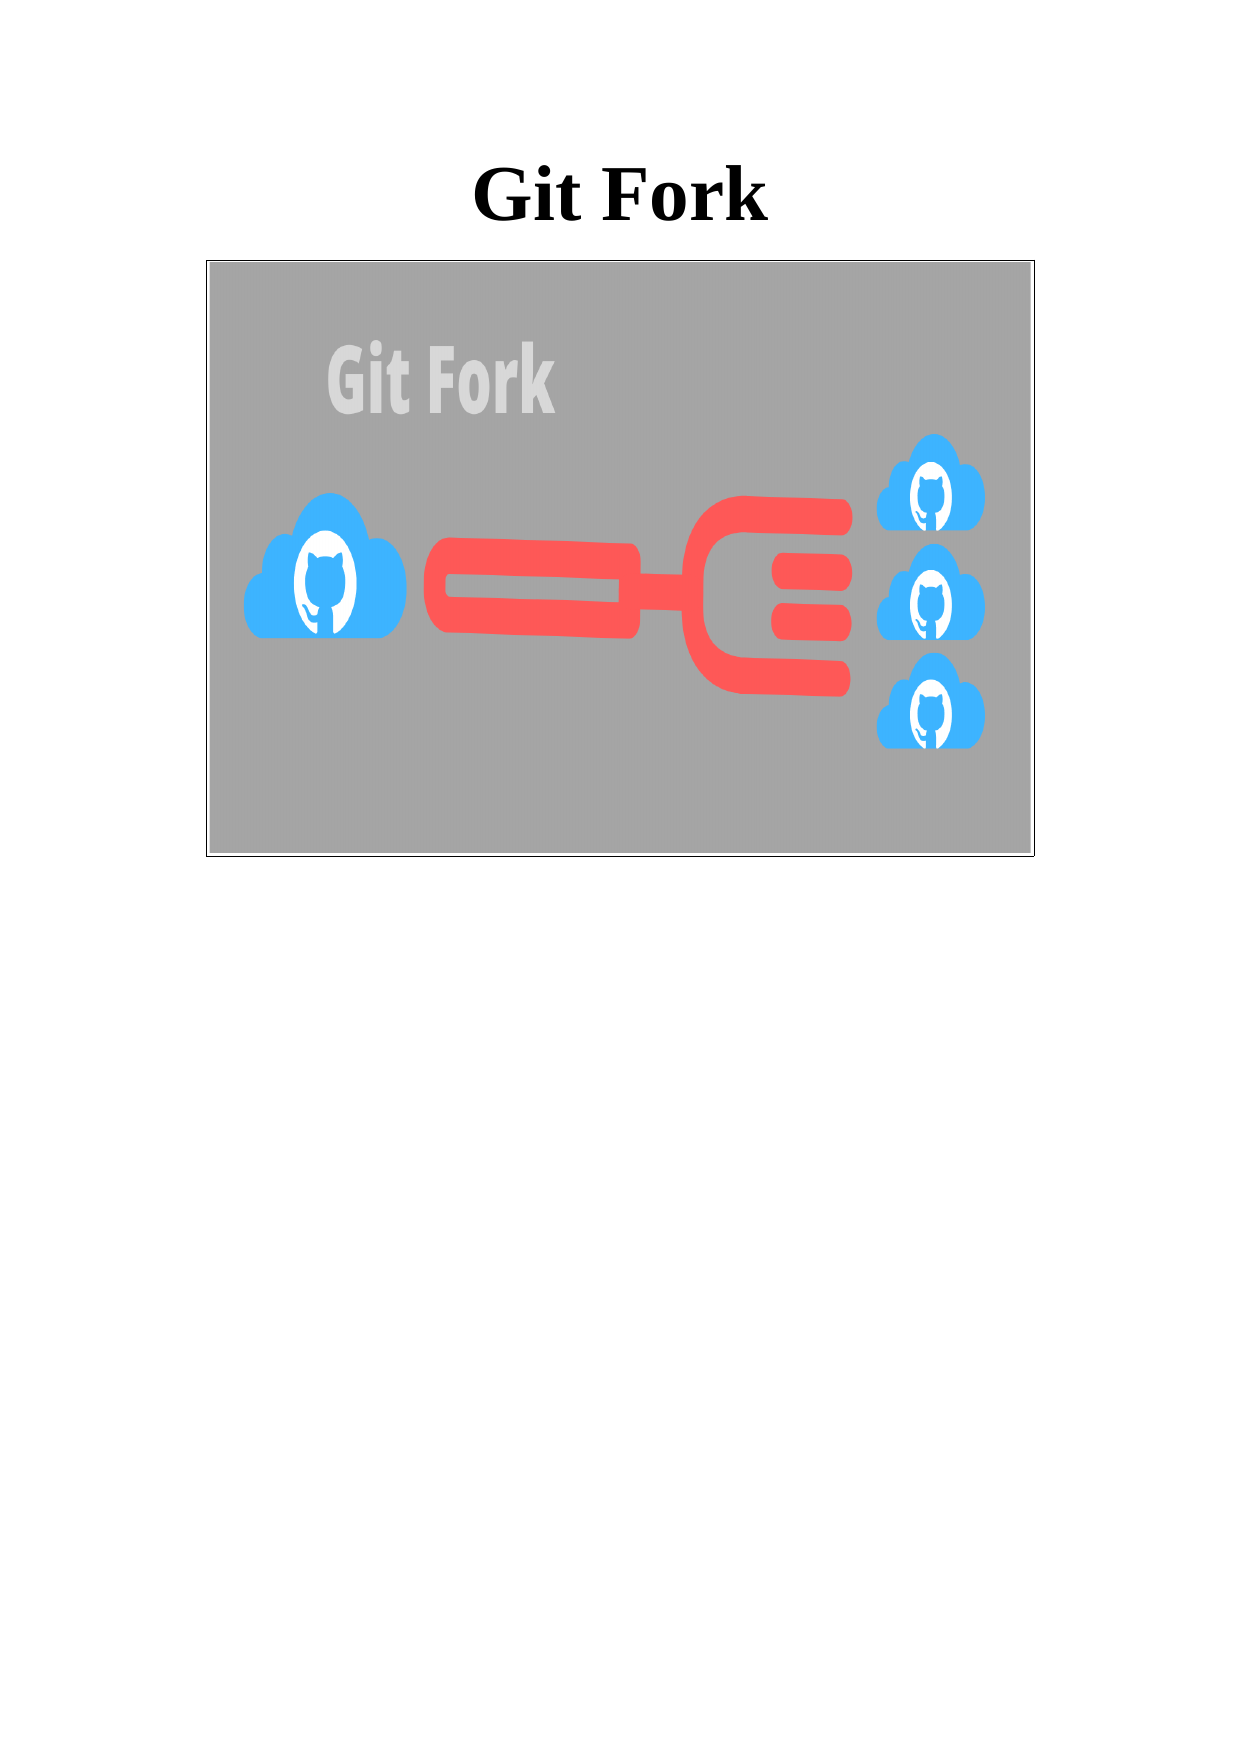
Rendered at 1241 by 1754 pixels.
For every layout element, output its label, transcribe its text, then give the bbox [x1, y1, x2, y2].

picture [209, 262, 1031, 853]
text Git Fork [118, 147, 1122, 238]
